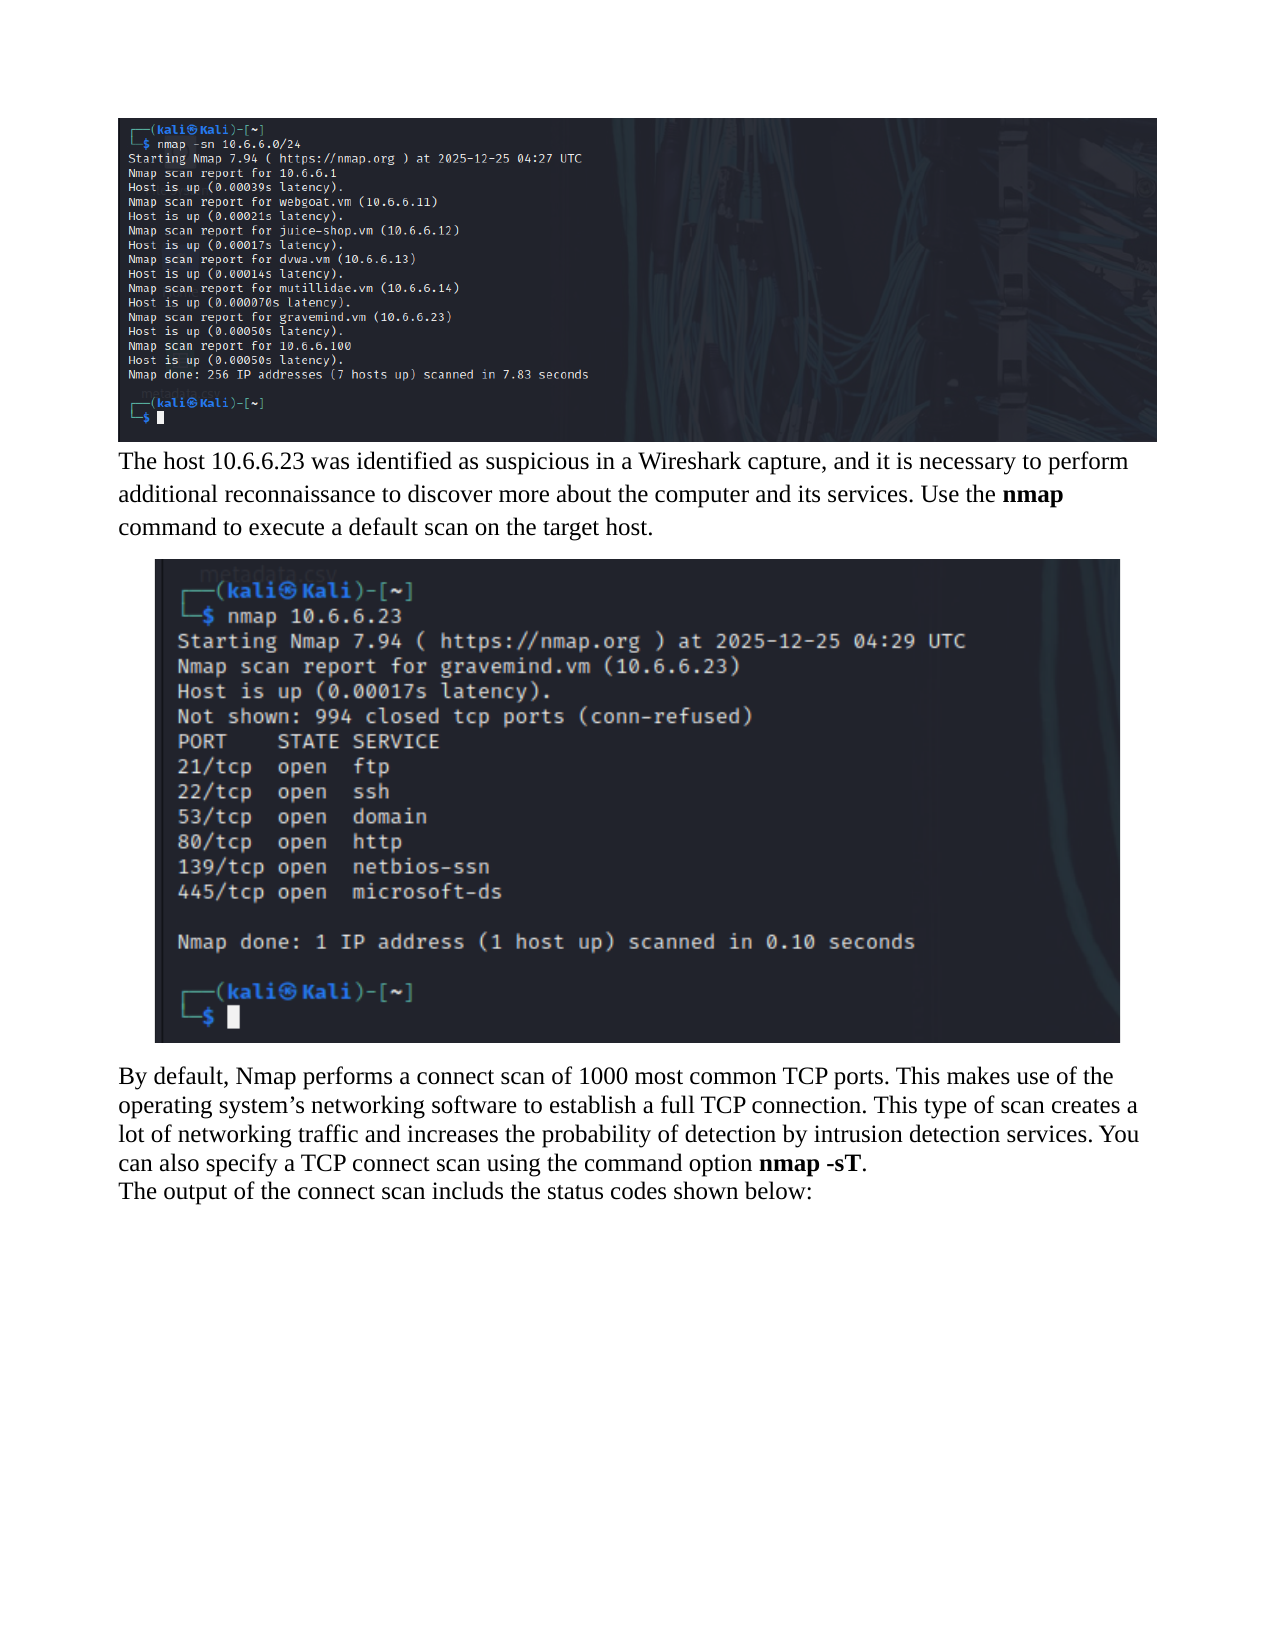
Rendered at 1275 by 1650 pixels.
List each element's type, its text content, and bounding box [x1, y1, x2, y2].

text The output of the connect scan includs the status codes shown below: [118, 1176, 1157, 1205]
picture [154, 559, 1121, 1043]
picture [118, 118, 1157, 442]
text By default, Nmap performs a connect scan of 1000 most common TCP ports. This makes use of the operating system’s networking software to establish a full TCP connection. This type of scan creates a lot of networking traffic and increases the probability of detection by intrusion detection services. You can also specify a TCP connect scan using the command option nmap -sT. [118, 1061, 1157, 1176]
text The host 10.6.6.23 was identified as suspicious in a Wireshark capture, and it is necessary to perform additional reconnaissance to discover more about the computer and its services. Use the nmap command to execute a default scan on the target host. [118, 442, 1157, 541]
